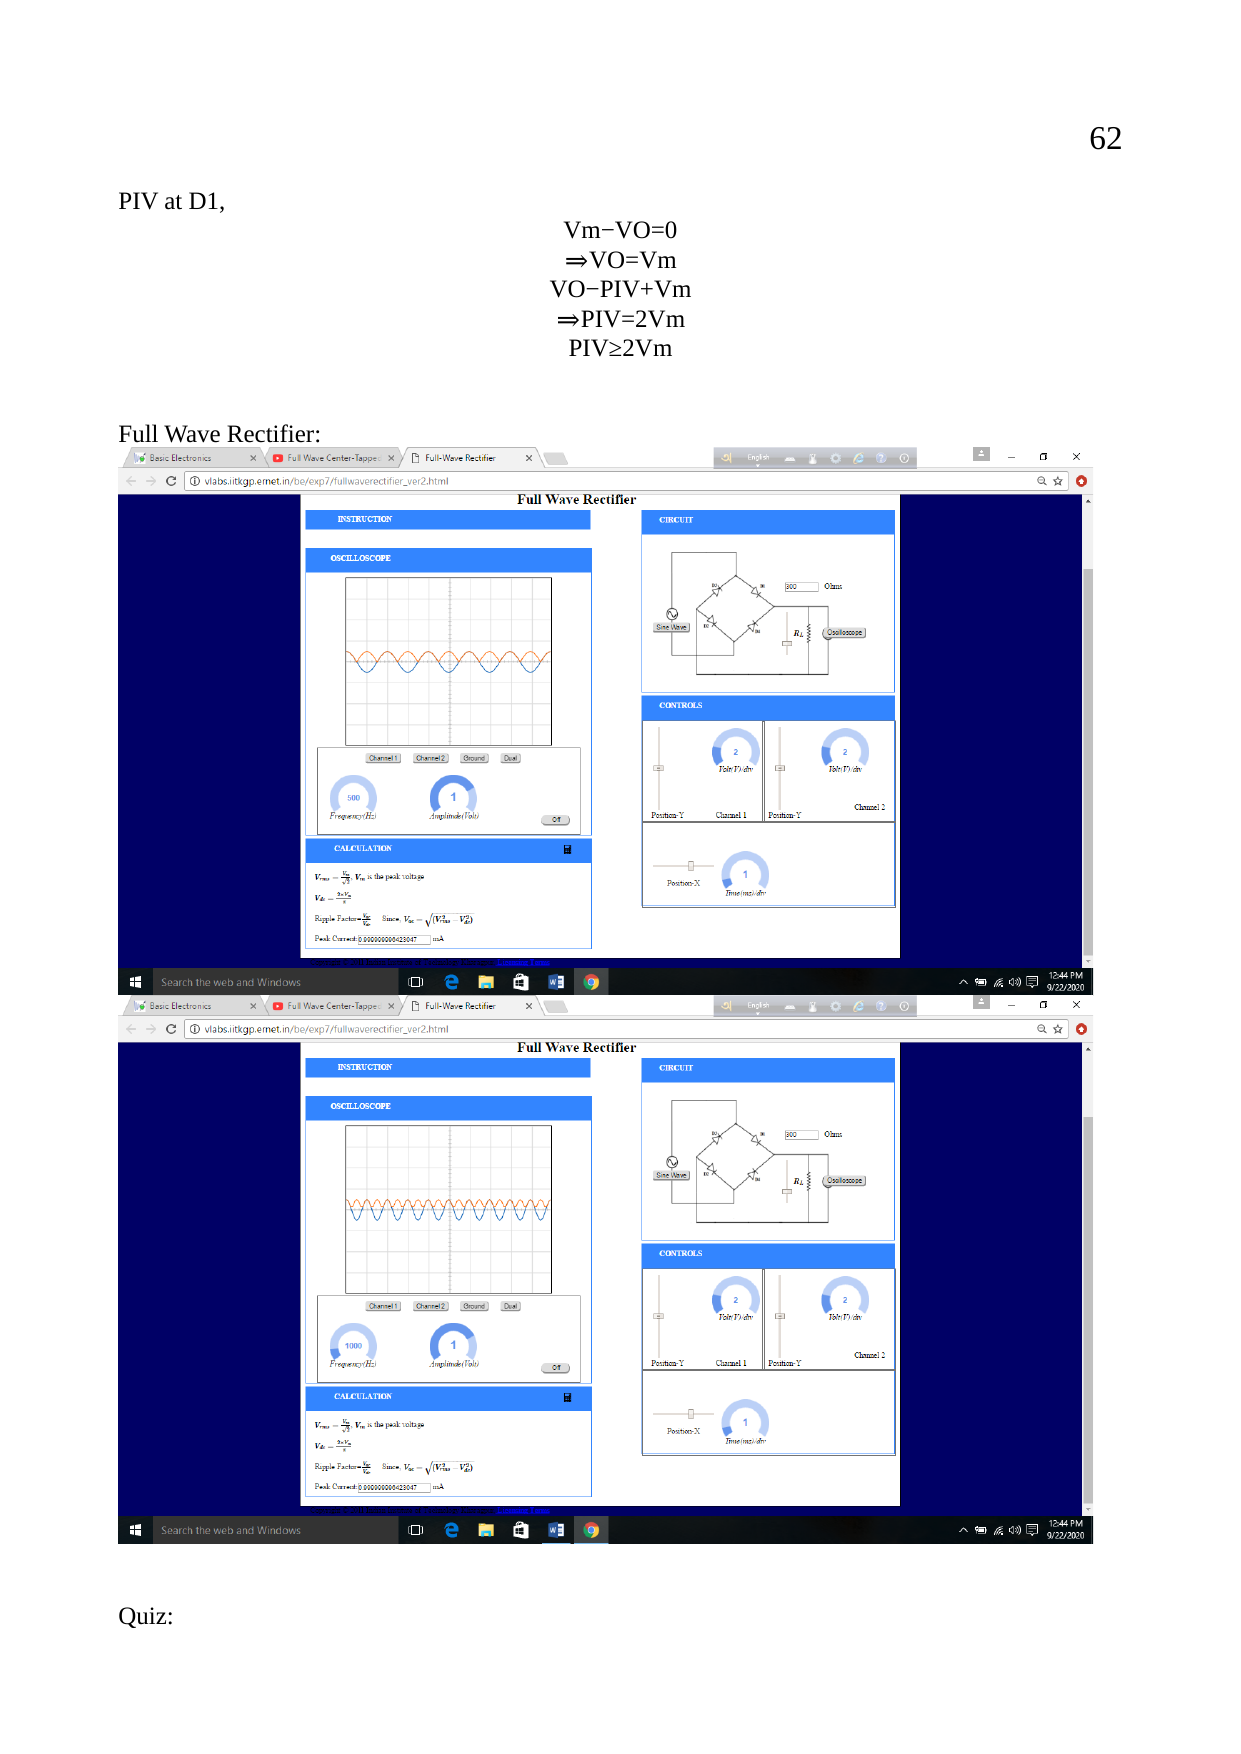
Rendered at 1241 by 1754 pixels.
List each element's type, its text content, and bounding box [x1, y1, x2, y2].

text PIV≥2Vm [118, 333, 1122, 361]
picture [118, 447, 1094, 1544]
text Quiz: [118, 1601, 1122, 1630]
text VO−PIV+Vm [118, 274, 1122, 302]
text PIV at D1, [118, 186, 1122, 215]
text ⇒PIV=2Vm [118, 302, 1122, 333]
text Vm−VO=0 [118, 215, 1122, 243]
text ⇒VO=Vm [118, 243, 1122, 274]
text Full Wave Rectifier: [118, 419, 1122, 448]
